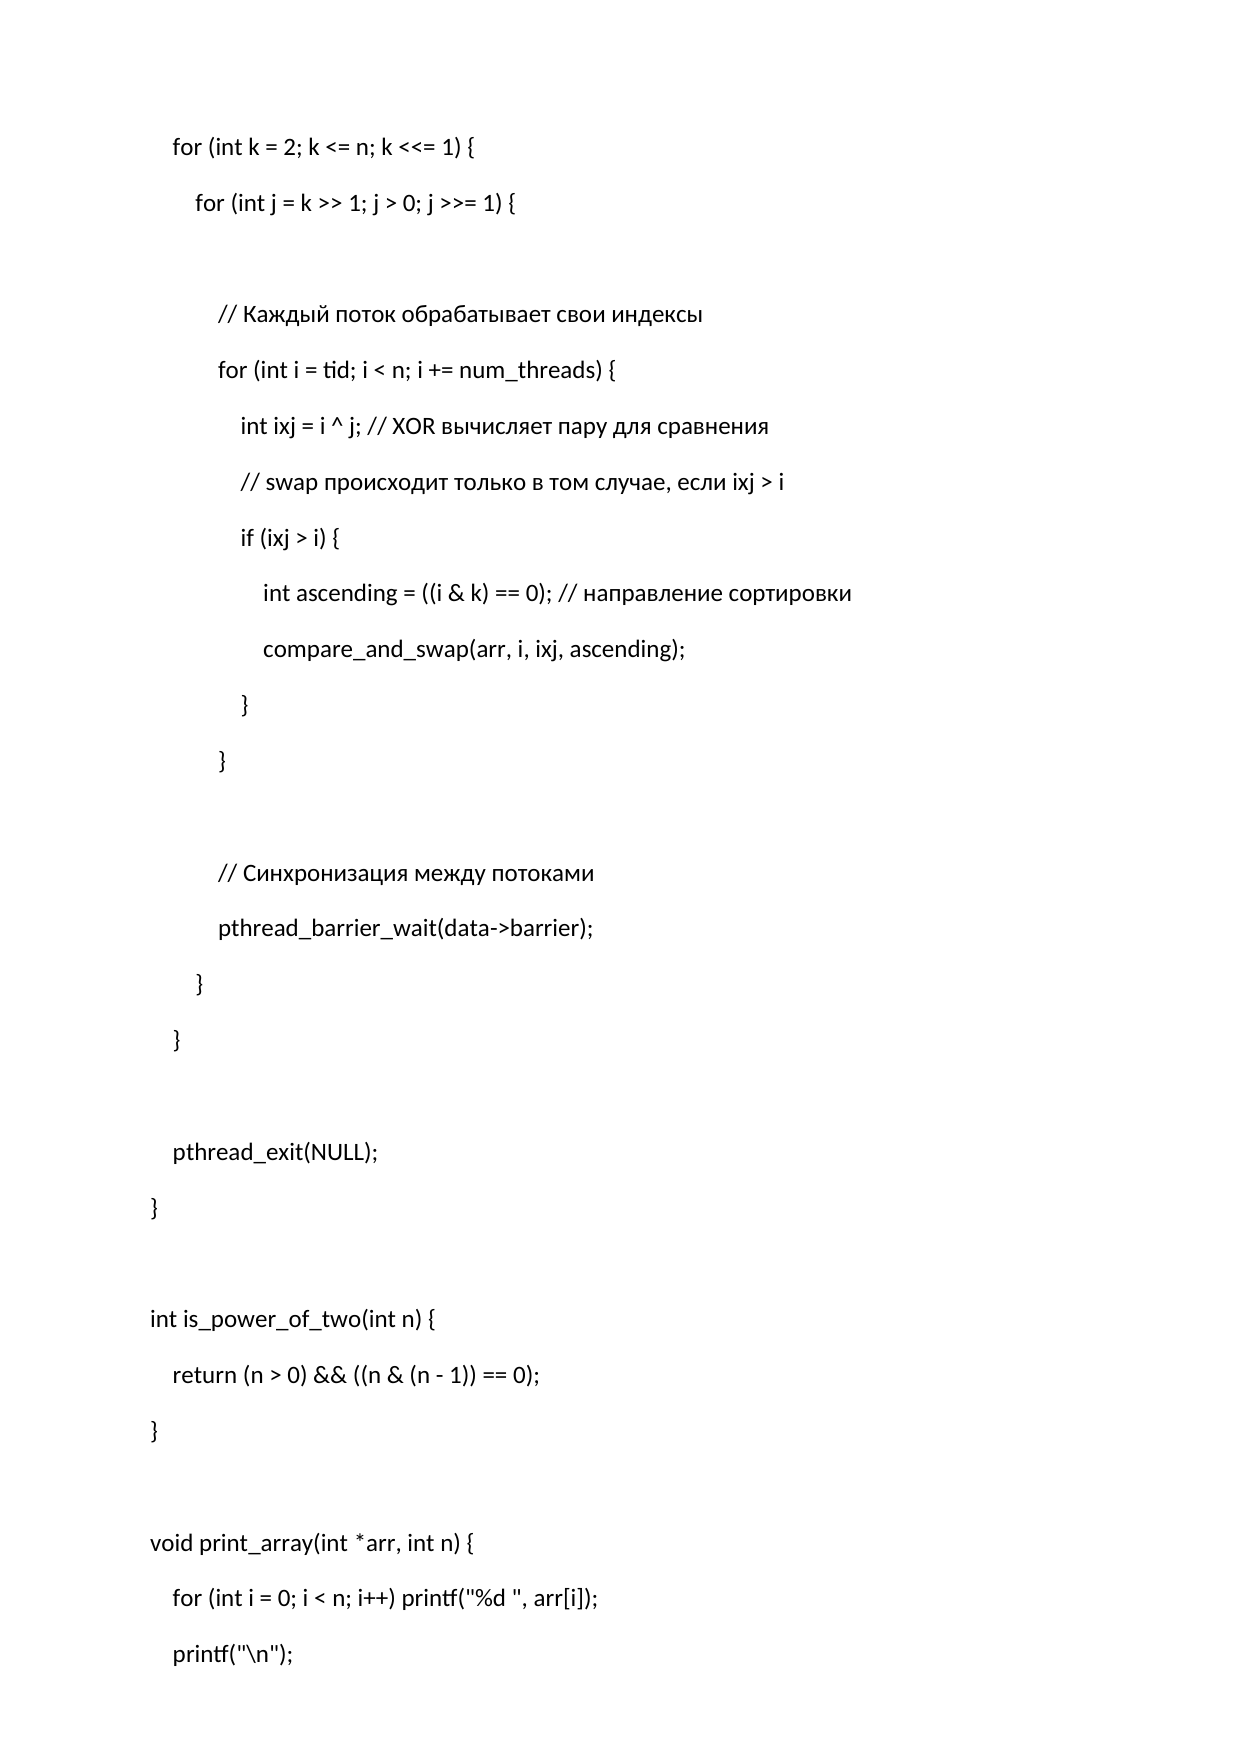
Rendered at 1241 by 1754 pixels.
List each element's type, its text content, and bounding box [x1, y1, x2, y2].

text pthread_exit(NULL); [150, 1136, 1147, 1166]
text int ascending = ((i & k) == 0); // направление сортировки [150, 577, 1147, 608]
text int ixj = i ^ j; // XOR вычисляет пару для сравнения [150, 410, 1147, 441]
text } [150, 1415, 1147, 1446]
text for (int i = tid; i < n; i += num_threads) { [150, 354, 1147, 385]
text for (int k = 2; k <= n; k <<= 1) { [150, 131, 1147, 161]
text for (int j = k >> 1; j > 0; j >>= 1) { [150, 187, 1147, 217]
text printf("\n"); [150, 1638, 1147, 1669]
text } [150, 968, 1147, 999]
text // swap происходит только в том случае, если ixj > i [150, 466, 1147, 496]
text } [150, 1192, 1147, 1222]
text return (n > 0) && ((n & (n - 1)) == 0); [150, 1359, 1147, 1390]
text } [150, 1024, 1147, 1055]
text for (int i = 0; i < n; i++) printf("%d ", arr[i]); [150, 1582, 1147, 1613]
text int is_power_of_two(int n) { [150, 1303, 1147, 1334]
text } [150, 745, 1147, 776]
text compare_and_swap(arr, i, ixj, ascending); [150, 633, 1147, 664]
text if (ixj > i) { [150, 522, 1147, 552]
text void print_array(int *arr, int n) { [150, 1527, 1147, 1557]
text pthread_barrier_wait(data->barrier); [150, 912, 1147, 943]
text // Каждый поток обрабатывает свои индексы [150, 298, 1147, 329]
text // Синхронизация между потоками [150, 857, 1147, 887]
text } [150, 689, 1147, 720]
